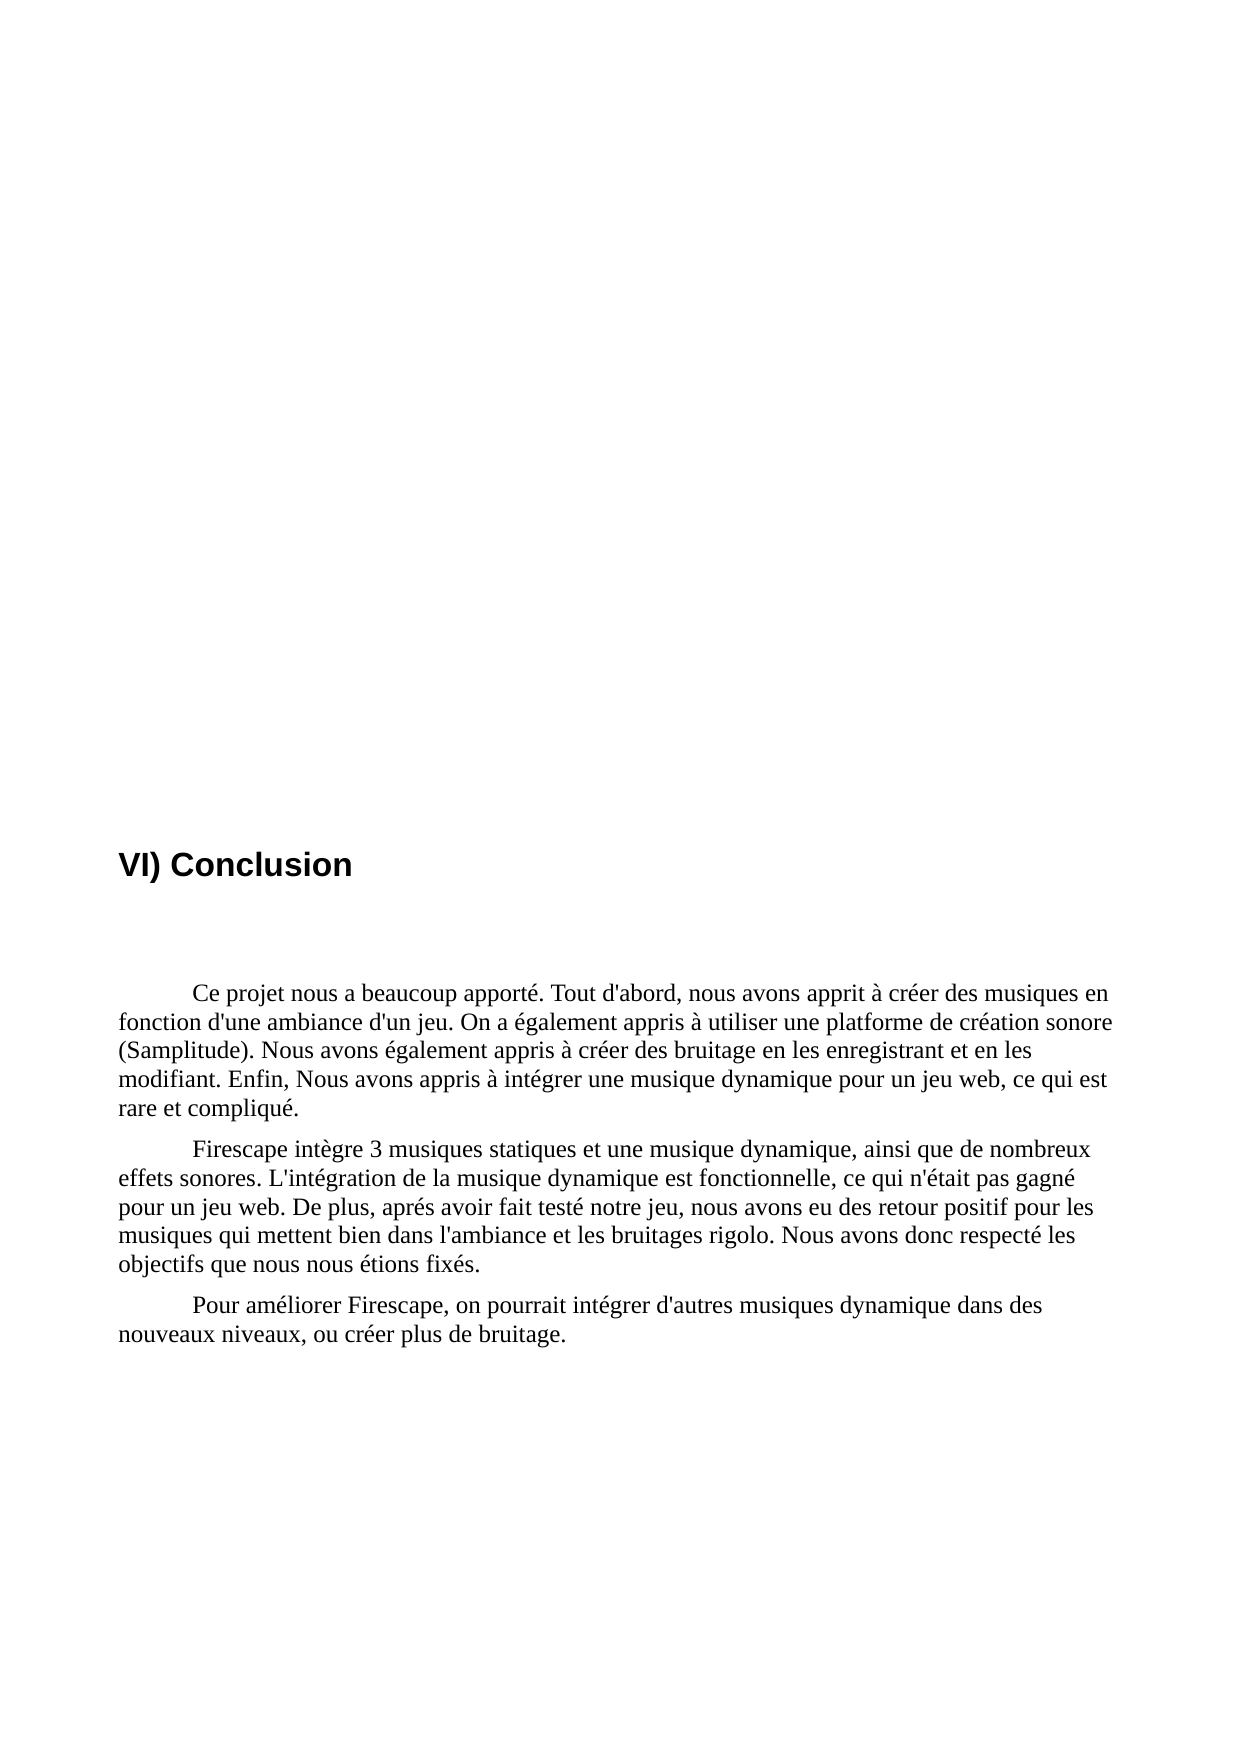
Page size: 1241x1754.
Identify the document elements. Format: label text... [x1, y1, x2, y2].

text Firescape intègre 3 musiques statiques et une musique dynamique, ainsi que de nombreux effets sonores. L'intégration de la musique dynamique est fonctionnelle, ce qui n'était pas gagné pour un jeu web. De plus, aprés avoir fait testé notre jeu, nous avons eu des retour positif pour les musiques qui mettent bien dans l'ambiance et les bruitages rigolo. Nous avons donc respecté les objectifs que nous nous étions fixés. [118, 1134, 1122, 1278]
text Pour améliorer Firescape, on pourrait intégrer d'autres musiques dynamique dans des nouveaux niveaux, ou créer plus de bruitage. [118, 1291, 1122, 1348]
subtitle VI) Conclusion [118, 844, 1122, 883]
text Ce projet nous a beaucoup apporté. Tout d'abord, nous avons apprit à créer des musiques en fonction d'une ambiance d'un jeu. On a également appris à utiliser une platforme de création sonore (Samplitude). Nous avons également appris à créer des bruitage en les enregistrant et en les modifiant. Enfin, Nous avons appris à intégrer une musique dynamique pour un jeu web, ce qui est rare et compliqué. [118, 978, 1122, 1122]
